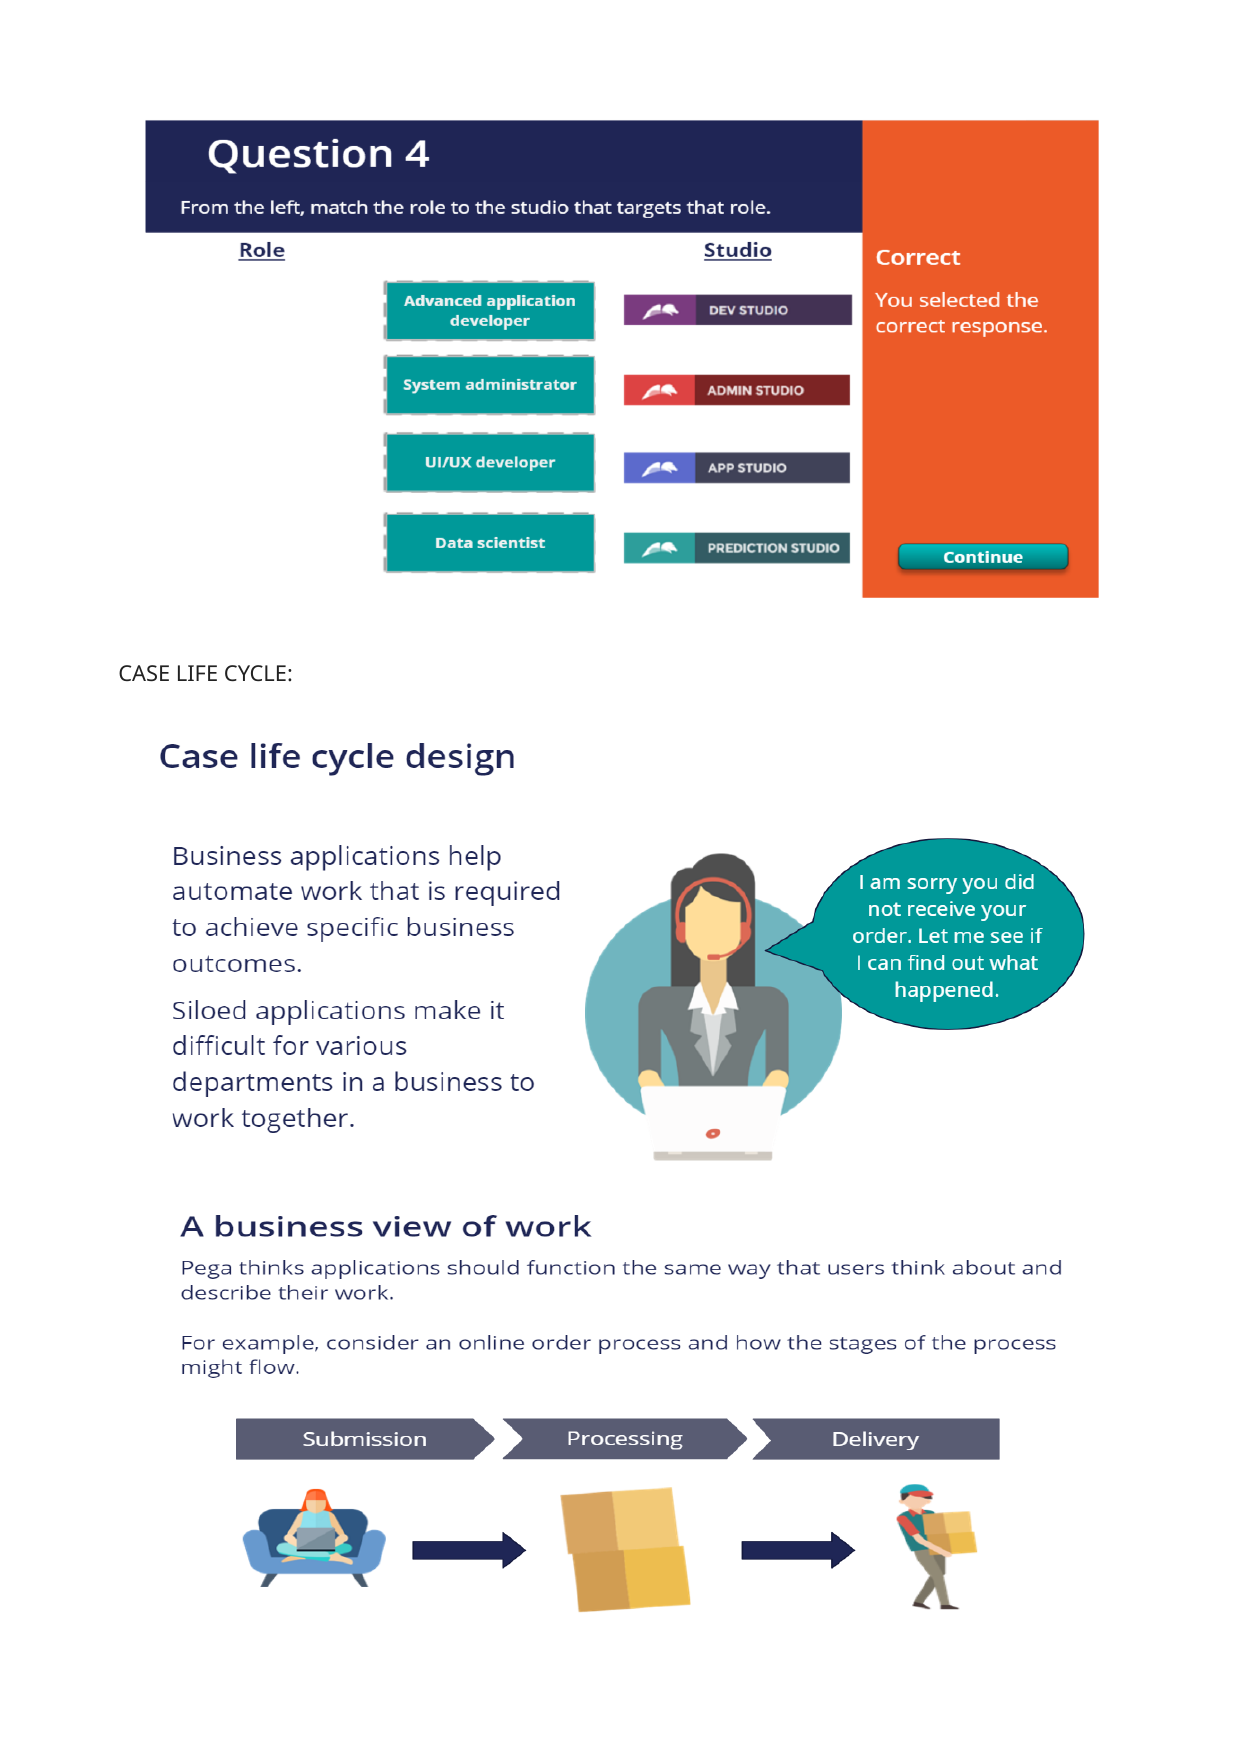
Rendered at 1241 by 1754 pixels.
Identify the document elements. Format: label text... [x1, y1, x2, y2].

text CASE LIFE CYCLE: [118, 658, 1122, 687]
